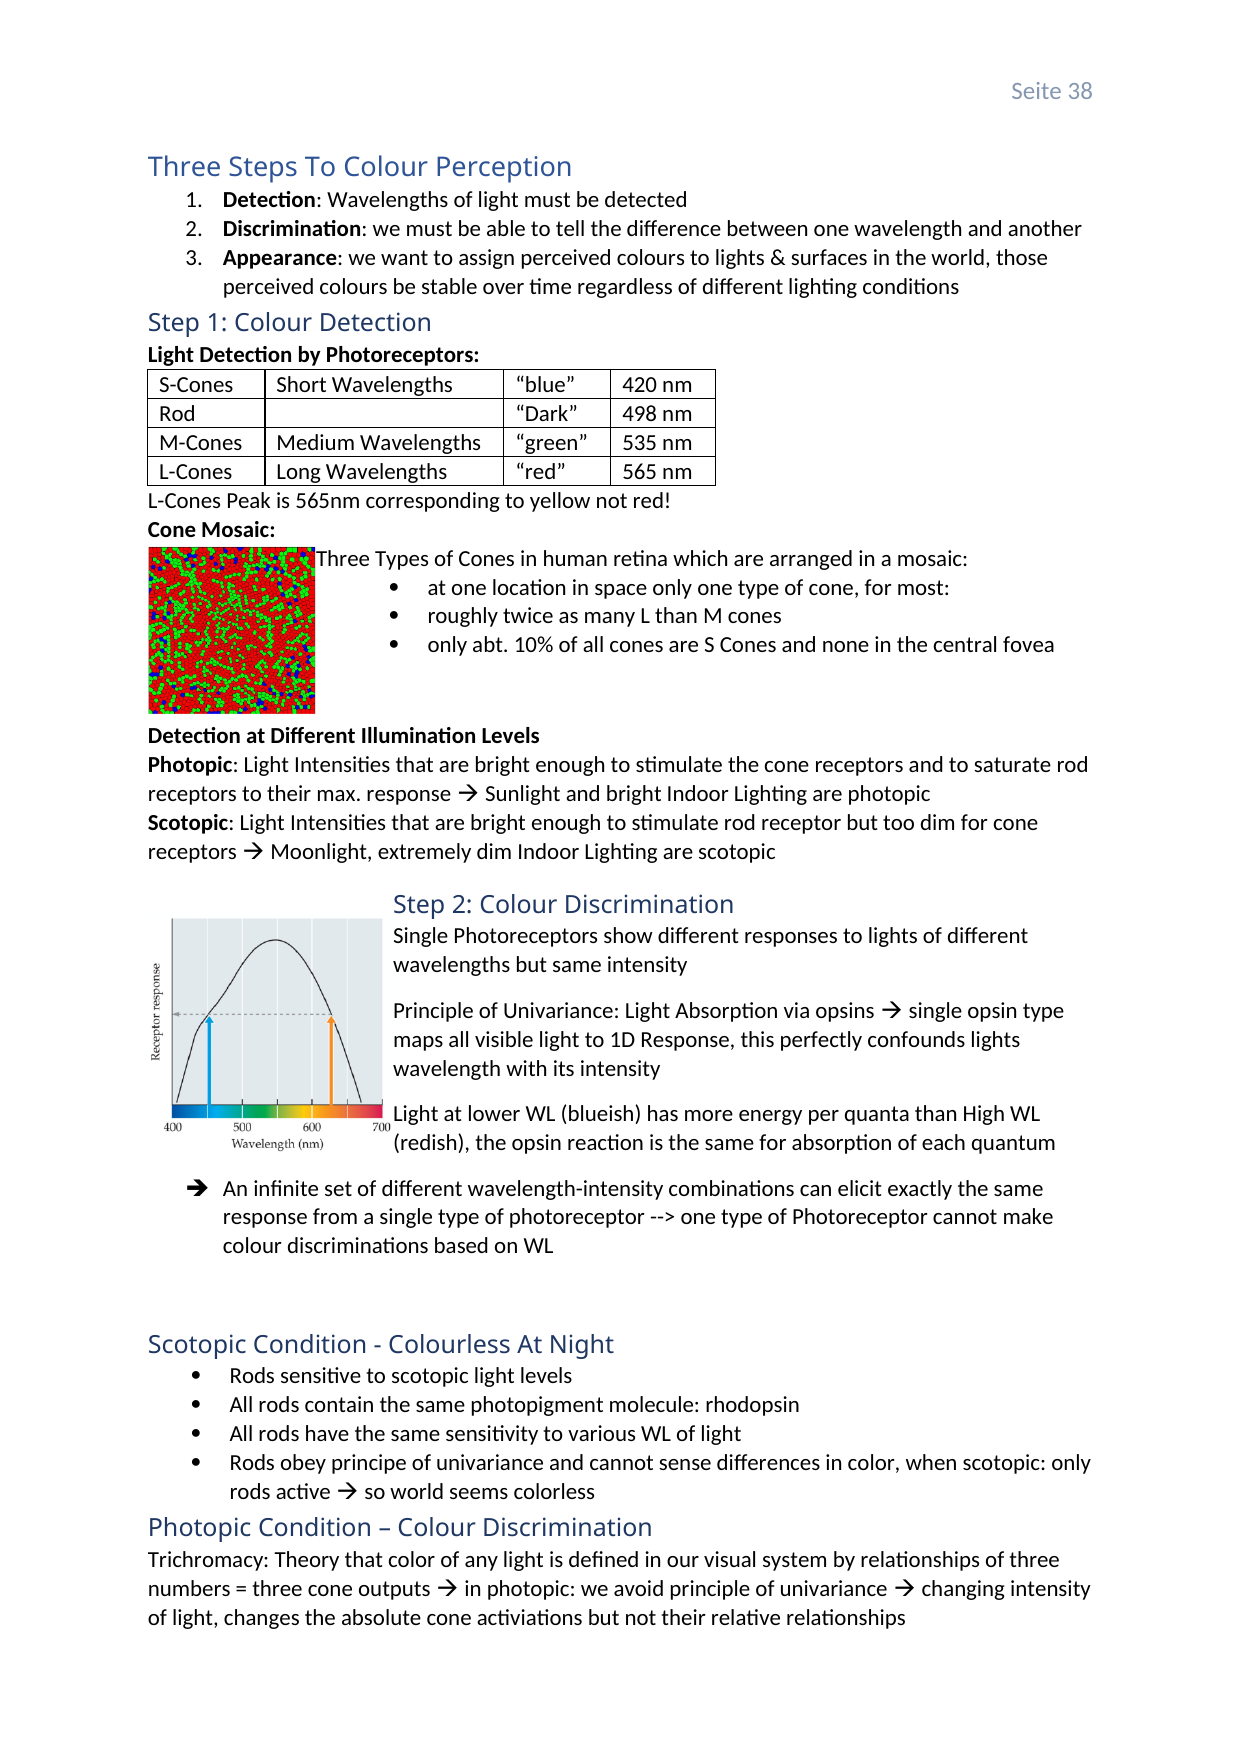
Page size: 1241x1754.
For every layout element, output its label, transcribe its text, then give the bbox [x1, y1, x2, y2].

table_cell 535 nm [611, 428, 715, 456]
text Trichromacy: Theory that color of any light is defined in our visual system by relationships of three numbers = three cone outputs  in photopic: we avoid principle of univariance  changing intensity of light, changes the absolute cone activiations but not their relative relationships [148, 1545, 1093, 1631]
table_cell M-Cones [148, 428, 264, 456]
table_cell “green” [504, 428, 610, 456]
table_cell “red” [504, 457, 610, 485]
table_header “blue” [504, 370, 610, 398]
text Cone Mosaic: [148, 515, 1093, 543]
table_header S-Cones [148, 370, 264, 398]
table_cell 565 nm [611, 457, 715, 485]
list Appearance: we want to assign perceived colours to lights & surfaces in the world, those perceived colours be stable over time regardless of different lighting conditions [185, 243, 1093, 300]
subtitle Photopic Condition – Colour Discrimination [148, 1510, 1093, 1544]
table_cell Rod [148, 399, 264, 427]
list Detection: Wavelengths of light must be detected [185, 186, 1093, 213]
table_header Short Wavelengths [266, 370, 503, 398]
list All rods contain the same photopigment molecule: rhodopsin [192, 1390, 1093, 1418]
text Principle of Univariance: Light Absorption via opsins  single opsin type maps all visible light to 1D Response, this perfectly confounds lights wavelength with its intensity [393, 996, 1093, 1082]
table_header 420 nm [611, 370, 715, 398]
table_cell L-Cones [148, 457, 264, 485]
list Rods obey principe of univariance and cannot sense differences in color, when scotopic: only rods active  so world seems colorless [192, 1448, 1093, 1505]
list roughly twice as many L than M cones [316, 602, 1093, 630]
text Detection at Different Illumination Levels [148, 722, 1093, 749]
table_cell Long Wavelengths [266, 457, 503, 485]
table_cell Medium Wavelengths [266, 428, 503, 456]
text Photopic: Light Intensities that are bright enough to stimulate the cone receptors and to saturate rod receptors to their max. response  Sunlight and bright Indoor Lighting are photopic [148, 750, 1093, 807]
text Three Types of Cones in human retina which are arranged in a mosaic: [316, 544, 1093, 572]
list only abt. 10% of all cones are S Cones and none in the central fovea [316, 631, 1093, 658]
text L-Cones Peak is 565nm corresponding to yellow not red! [148, 486, 1093, 514]
table_cell [266, 399, 503, 427]
subtitle Three Steps To Colour Perception [148, 148, 1093, 184]
table_cell 498 nm [611, 399, 715, 427]
list at one location in space only one type of cone, for most: [316, 573, 1093, 601]
text Light Detection by Photoreceptors: [148, 340, 1093, 368]
text Light at lower WL (blueish) has more energy per quanta than High WL (redish), the opsin reaction is the same for absorption of each quantum [148, 1099, 1093, 1156]
list All rods have the same sensitivity to various WL of light [192, 1419, 1093, 1447]
subtitle Step 2: Colour Discrimination [148, 887, 1093, 921]
text Single Photoreceptors show different responses to lights of different wavelengths but same intensity [393, 922, 1093, 978]
list Discrimination: we must be able to tell the difference between one wavelength and another [185, 214, 1093, 242]
list An infinite set of different wavelength-intensity combinations can elicit exactly the same response from a single type of photoreceptor --> one type of Photoreceptor cannot make colour discriminations based on WL [185, 1174, 1093, 1259]
subtitle Step 1: Colour Detection [148, 305, 1093, 339]
subtitle Scotopic Condition - Colourless At Night [148, 1327, 1093, 1361]
text Scotopic: Light Intensities that are bright enough to stimulate rod receptor but too dim for cone receptors  Moonlight, extremely dim Indoor Lighting are scotopic [148, 808, 1093, 865]
list Rods sensitive to scotopic light levels [192, 1362, 1093, 1389]
table_cell “Dark” [504, 399, 610, 427]
